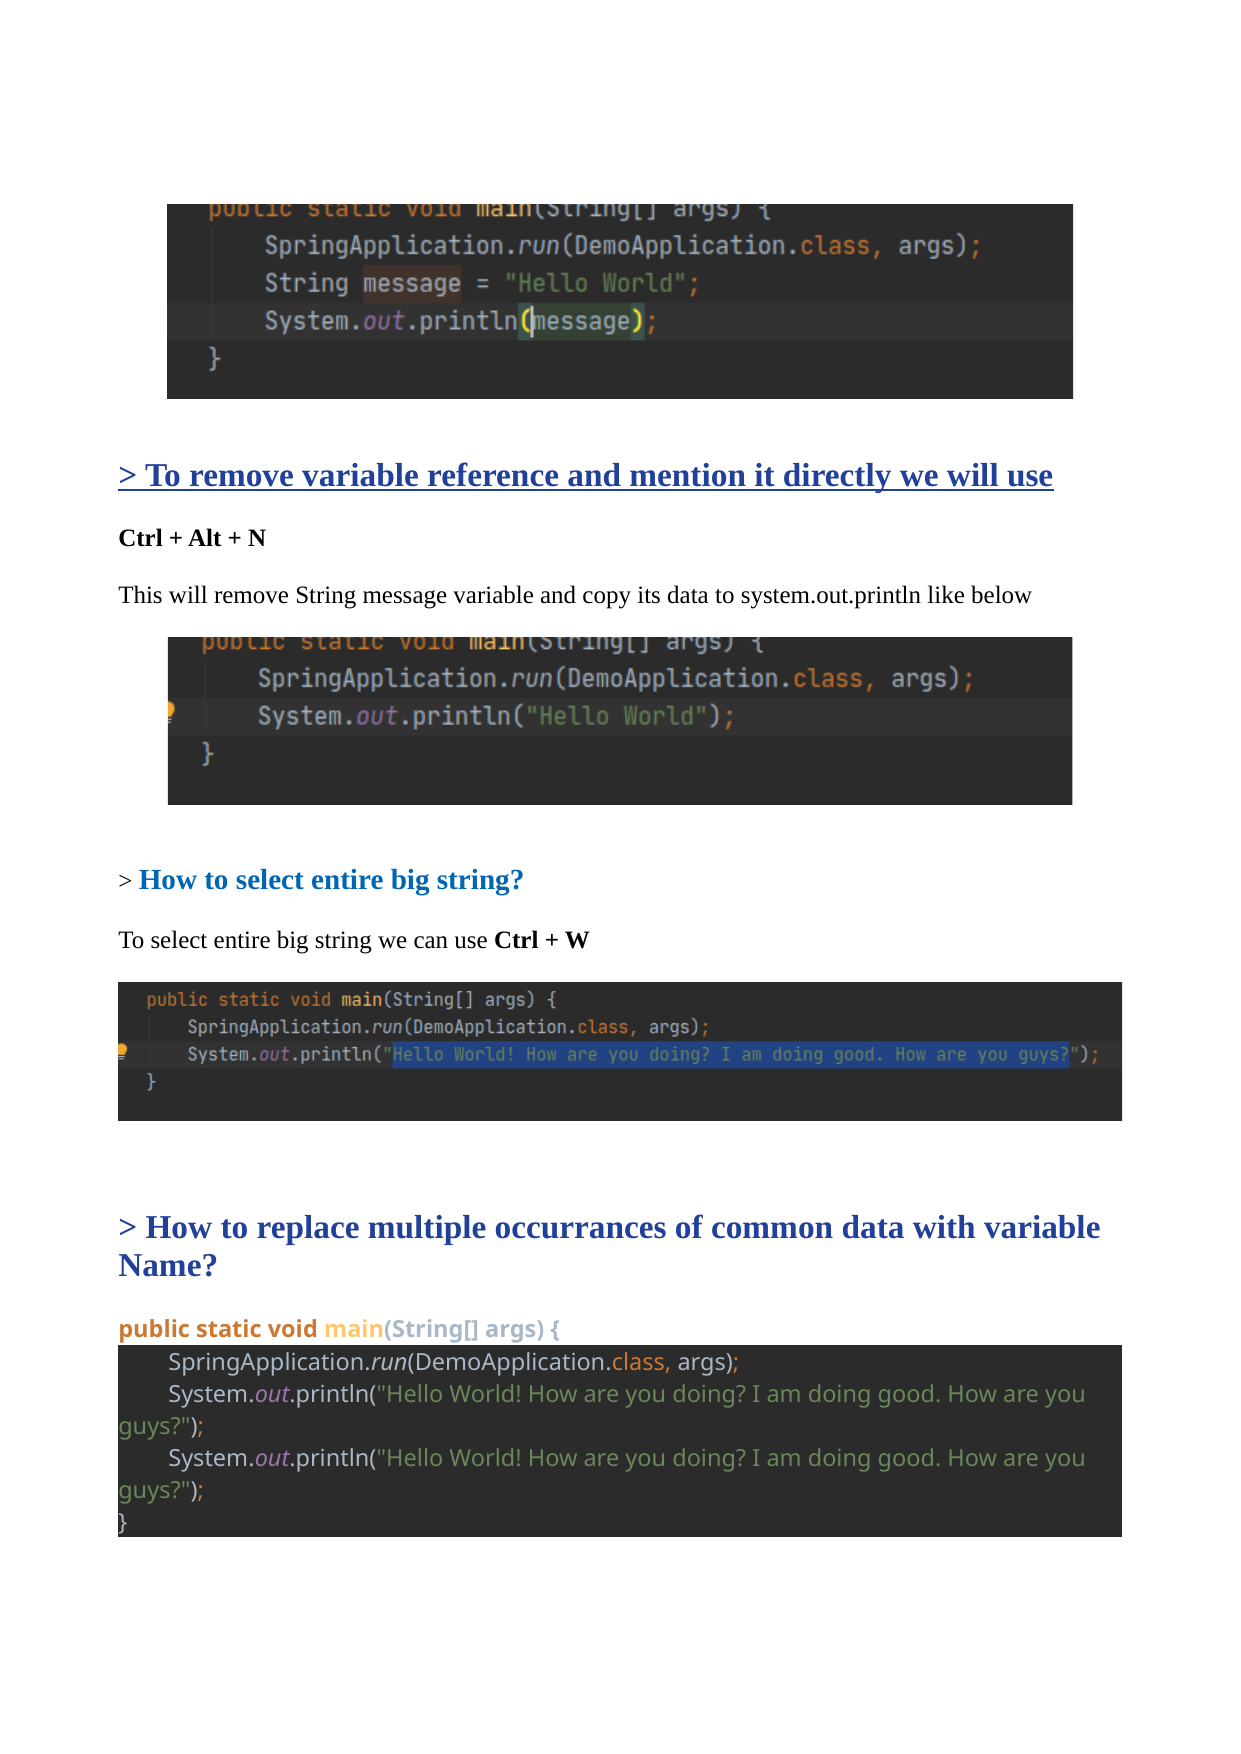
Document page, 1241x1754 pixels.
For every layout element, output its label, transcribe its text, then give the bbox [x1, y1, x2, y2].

text System.out.println("Hello World! How are you doing? I am doing good. How are you guys?"); [118, 1441, 1122, 1505]
text To select entire big string we can use Ctrl + W [118, 925, 1122, 953]
text > To remove variable reference and mention it directly we will use [118, 456, 1122, 494]
text Ctrl + Alt + N [118, 523, 1122, 551]
text System.out.println("Hello World! How are you doing? I am doing good. How are you guys?"); [118, 1377, 1122, 1441]
text This will remove String message variable and copy its data to system.out.println like below [118, 580, 1122, 609]
text > How to select entire big string? [118, 862, 1122, 896]
text public static void main(String[] args) { [118, 1313, 1122, 1345]
picture [118, 982, 1123, 1121]
text } [118, 1505, 1122, 1537]
picture [167, 204, 1074, 399]
text SpringApplication.run(DemoApplication.class, args); [118, 1345, 1122, 1377]
text > How to replace multiple occurrances of common data with variable Name? [118, 1207, 1122, 1284]
picture [167, 637, 1073, 805]
